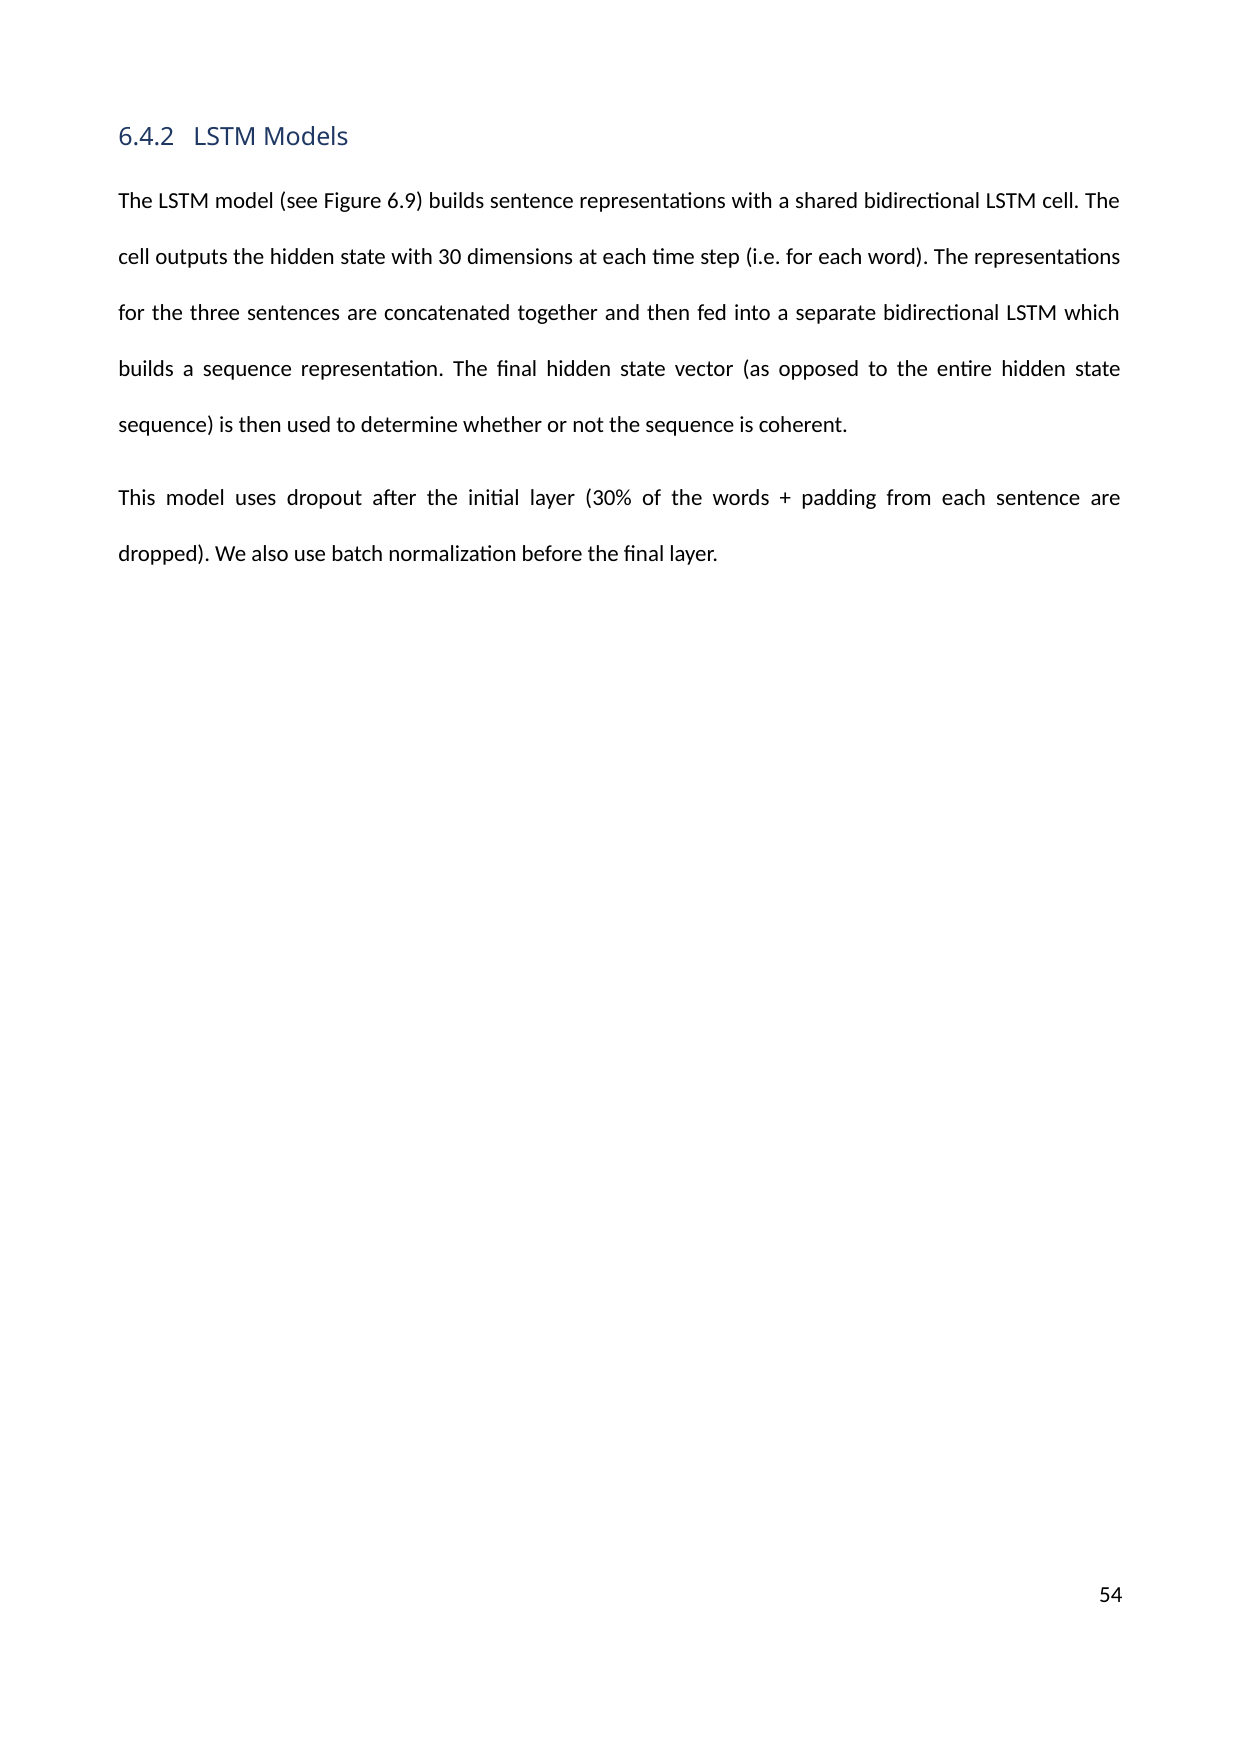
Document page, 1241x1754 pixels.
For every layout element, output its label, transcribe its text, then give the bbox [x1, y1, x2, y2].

text This model uses dropout after the initial layer (30% of the words + padding from each sentence are dropped). We also use batch normalization before the final layer. [118, 483, 1122, 567]
subtitle LSTM Models [118, 118, 1122, 152]
text The LSTM model (see Figure 6.9) builds sentence representations with a shared bidirectional LSTM cell. The cell outputs the hidden state with 30 dimensions at each time step (i.e. for each word). The representations for the three sentences are concatenated together and then fed into a separate bidirectional LSTM which builds a sequence representation. The final hidden state vector (as opposed to the entire hidden state sequence) is then used to determine whether or not the sequence is coherent. [118, 186, 1122, 438]
